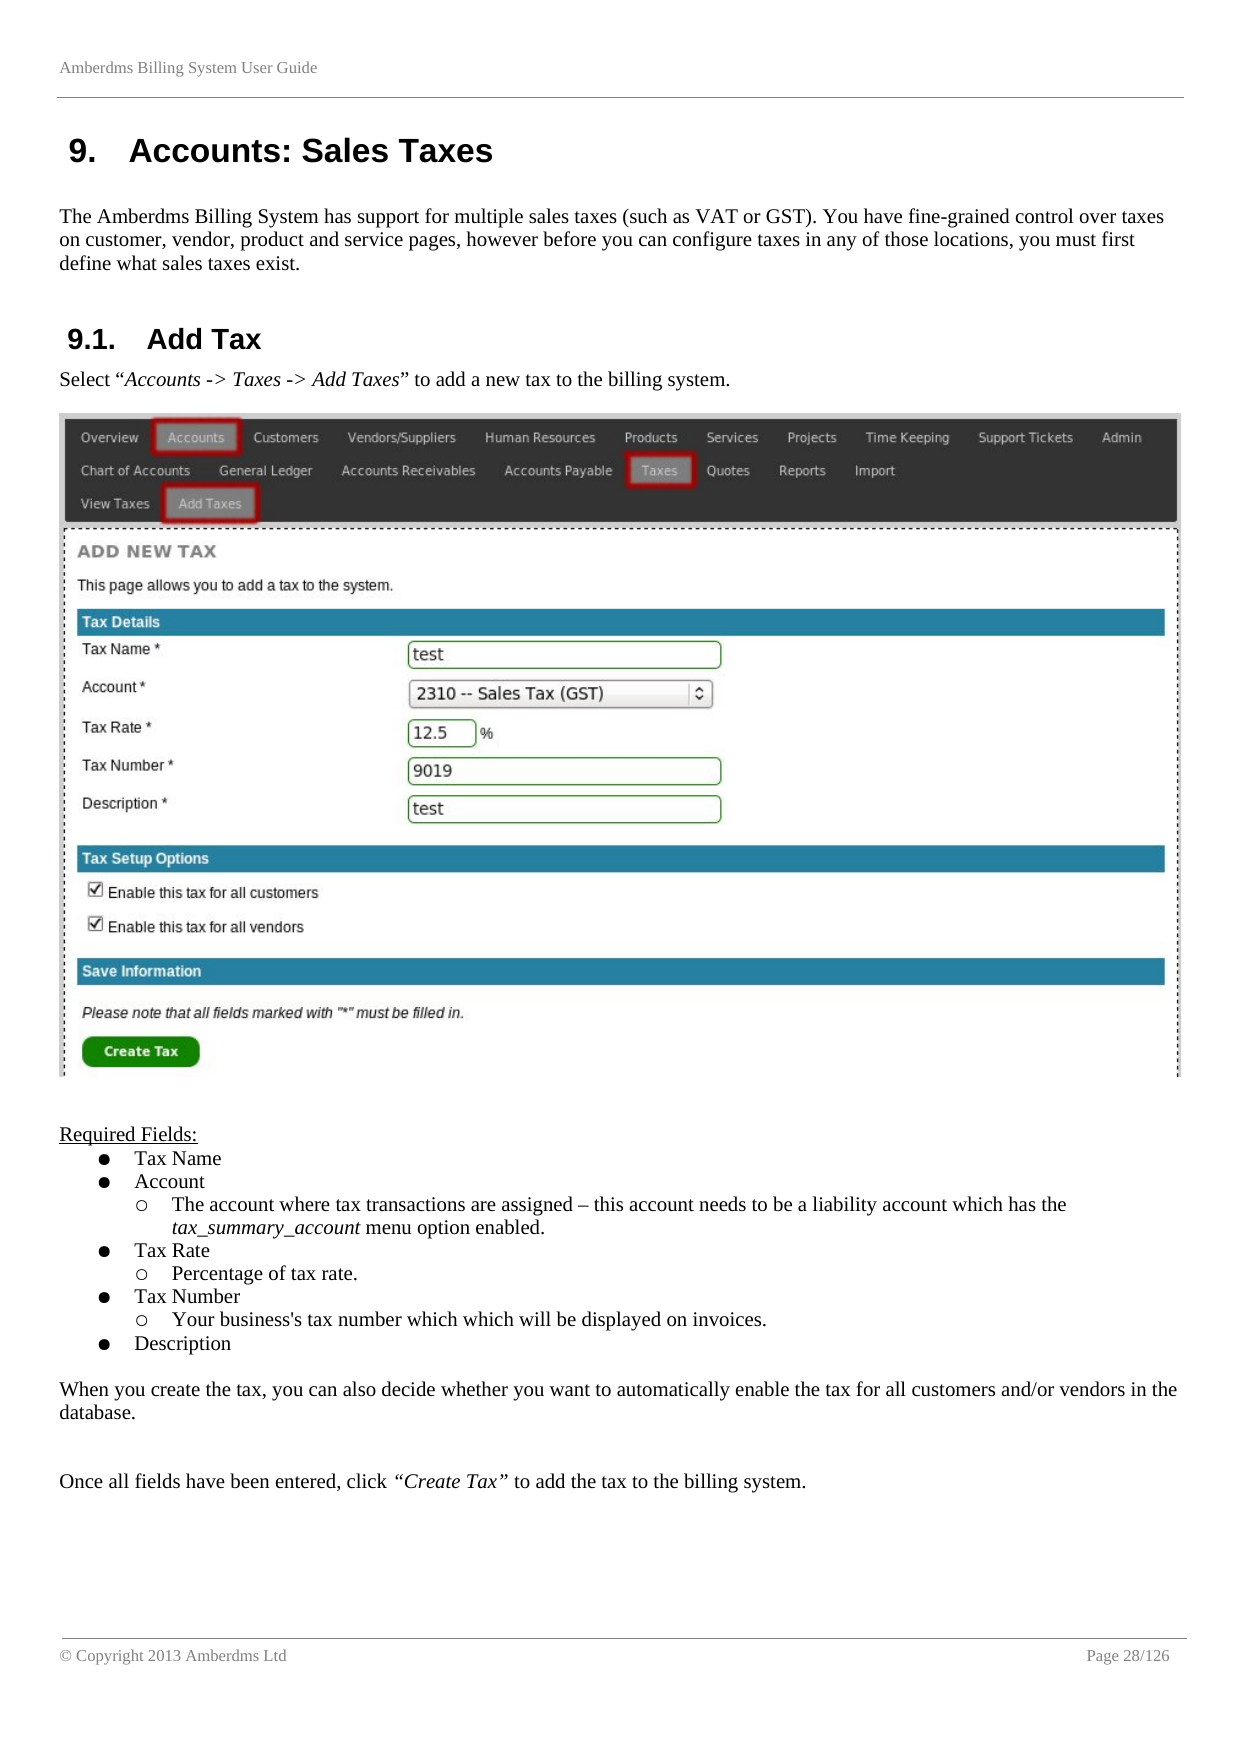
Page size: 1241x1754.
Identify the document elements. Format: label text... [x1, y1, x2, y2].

picture [59, 413, 1182, 1077]
list Percentage of tax rate. [134, 1262, 1181, 1285]
text The Amberdms Billing System has support for multiple sales taxes (such as VAT or GST). You have fine-grained control over taxes on customer, vendor, product and service pages, however before you can configure taxes in any of those locations, you must first define what sales taxes exist. [59, 205, 1181, 274]
list The account where tax transactions are assigned – this account needs to be a liability account which has the tax_summary_account menu option enabled. [134, 1193, 1181, 1239]
list Tax Name [97, 1146, 1181, 1169]
list Your business's tax number which which will be displayed on invoices. [134, 1308, 1181, 1331]
list Account [97, 1169, 1181, 1193]
text Once all fields have been entered, click “Create Tax” to add the tax to the billing system. [59, 1470, 1181, 1493]
subtitle Add Tax [59, 323, 1181, 355]
list Tax Rate [97, 1239, 1181, 1262]
text Select “Accounts -> Taxes -> Add Taxes” to add a new tax to the billing system. [59, 368, 1181, 391]
text When you create the tax, you can also decide whether you want to automatically enable the tax for all customers and/or vendors in the database. [59, 1378, 1181, 1424]
text Required Fields: [59, 1123, 1181, 1146]
subtitle Accounts: Sales Taxes [59, 132, 1181, 169]
list Description [97, 1331, 1181, 1354]
list Tax Number [97, 1285, 1181, 1308]
